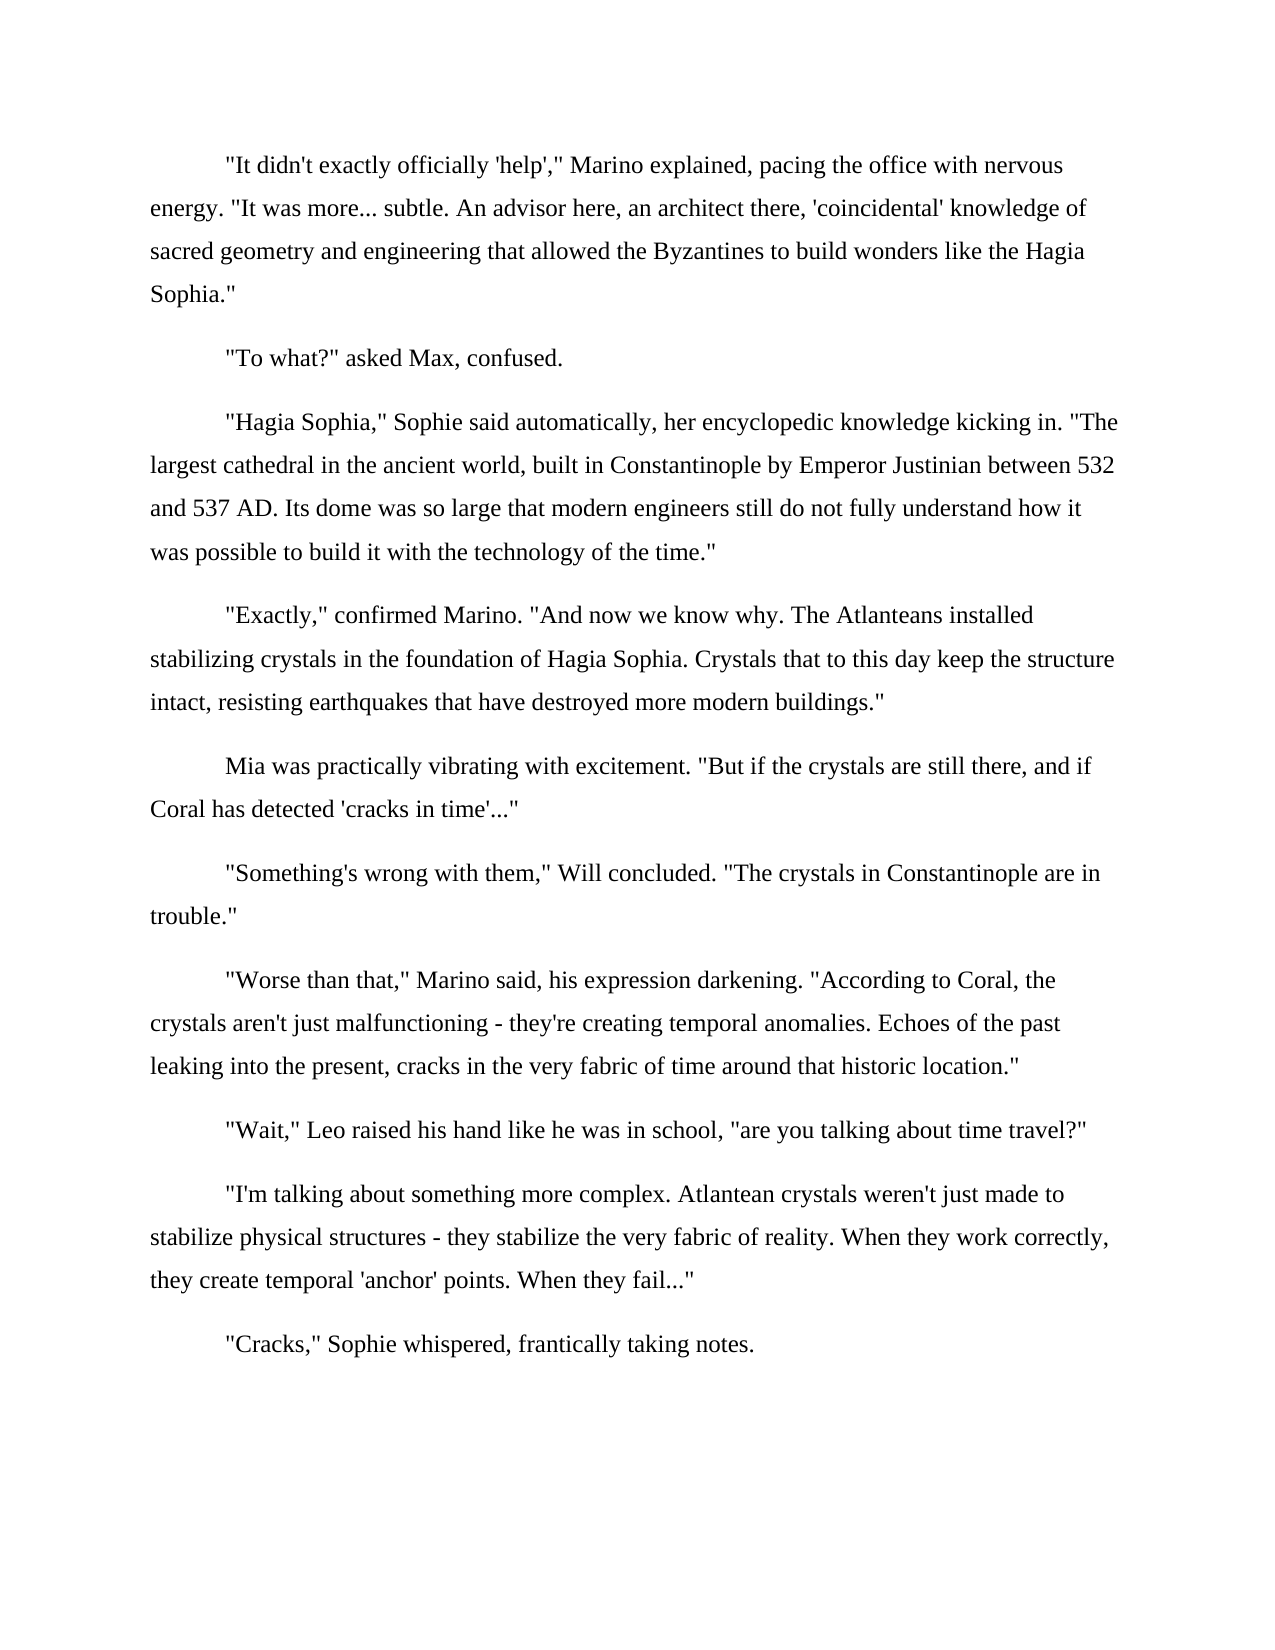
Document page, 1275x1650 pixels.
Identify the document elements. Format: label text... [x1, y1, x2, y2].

text "Something's wrong with them," Will concluded. "The crystals in Constantinople are in trouble." [150, 858, 1125, 930]
text "Hagia Sophia," Sophie said automatically, her encyclopedic knowledge kicking in. "The largest cathedral in the ancient world, built in Constantinople by Emperor Justinian between 532 and 537 AD. Its dome was so large that modern engineers still do not fully understand how it was possible to build it with the technology of the time." [150, 407, 1125, 565]
text "I'm talking about something more complex. Atlantean crystals weren't just made to stabilize physical structures - they stabilize the very fabric of reality. When they work correctly, they create temporal 'anchor' points. When they fail..." [150, 1179, 1125, 1294]
text "Wait," Leo raised his hand like he was in school, "are you talking about time travel?" [150, 1115, 1125, 1144]
text "Cracks," Sophie whispered, frantically taking notes. [150, 1329, 1125, 1358]
text "Worse than that," Marino said, his expression darkening. "According to Coral, the crystals aren't just malfunctioning - they're creating temporal anomalies. Echoes of the past leaking into the present, cracks in the very fabric of time around that historic location." [150, 965, 1125, 1080]
text Mia was practically vibrating with excitement. "But if the crystals are still there, and if Coral has detected 'cracks in time'..." [150, 751, 1125, 823]
text "To what?" asked Max, confused. [150, 343, 1125, 372]
text "Exactly," confirmed Marino. "And now we know why. The Atlanteans installed stabilizing crystals in the foundation of Hagia Sophia. Crystals that to this day keep the structure intact, resisting earthquakes that have destroyed more modern buildings." [150, 601, 1125, 716]
text "It didn't exactly officially 'help'," Marino explained, pacing the office with nervous energy. "It was more... subtle. An advisor here, an architect there, 'coincidental' knowledge of sacred geometry and engineering that allowed the Byzantines to build wonders like the Hagia Sophia." [150, 150, 1125, 308]
